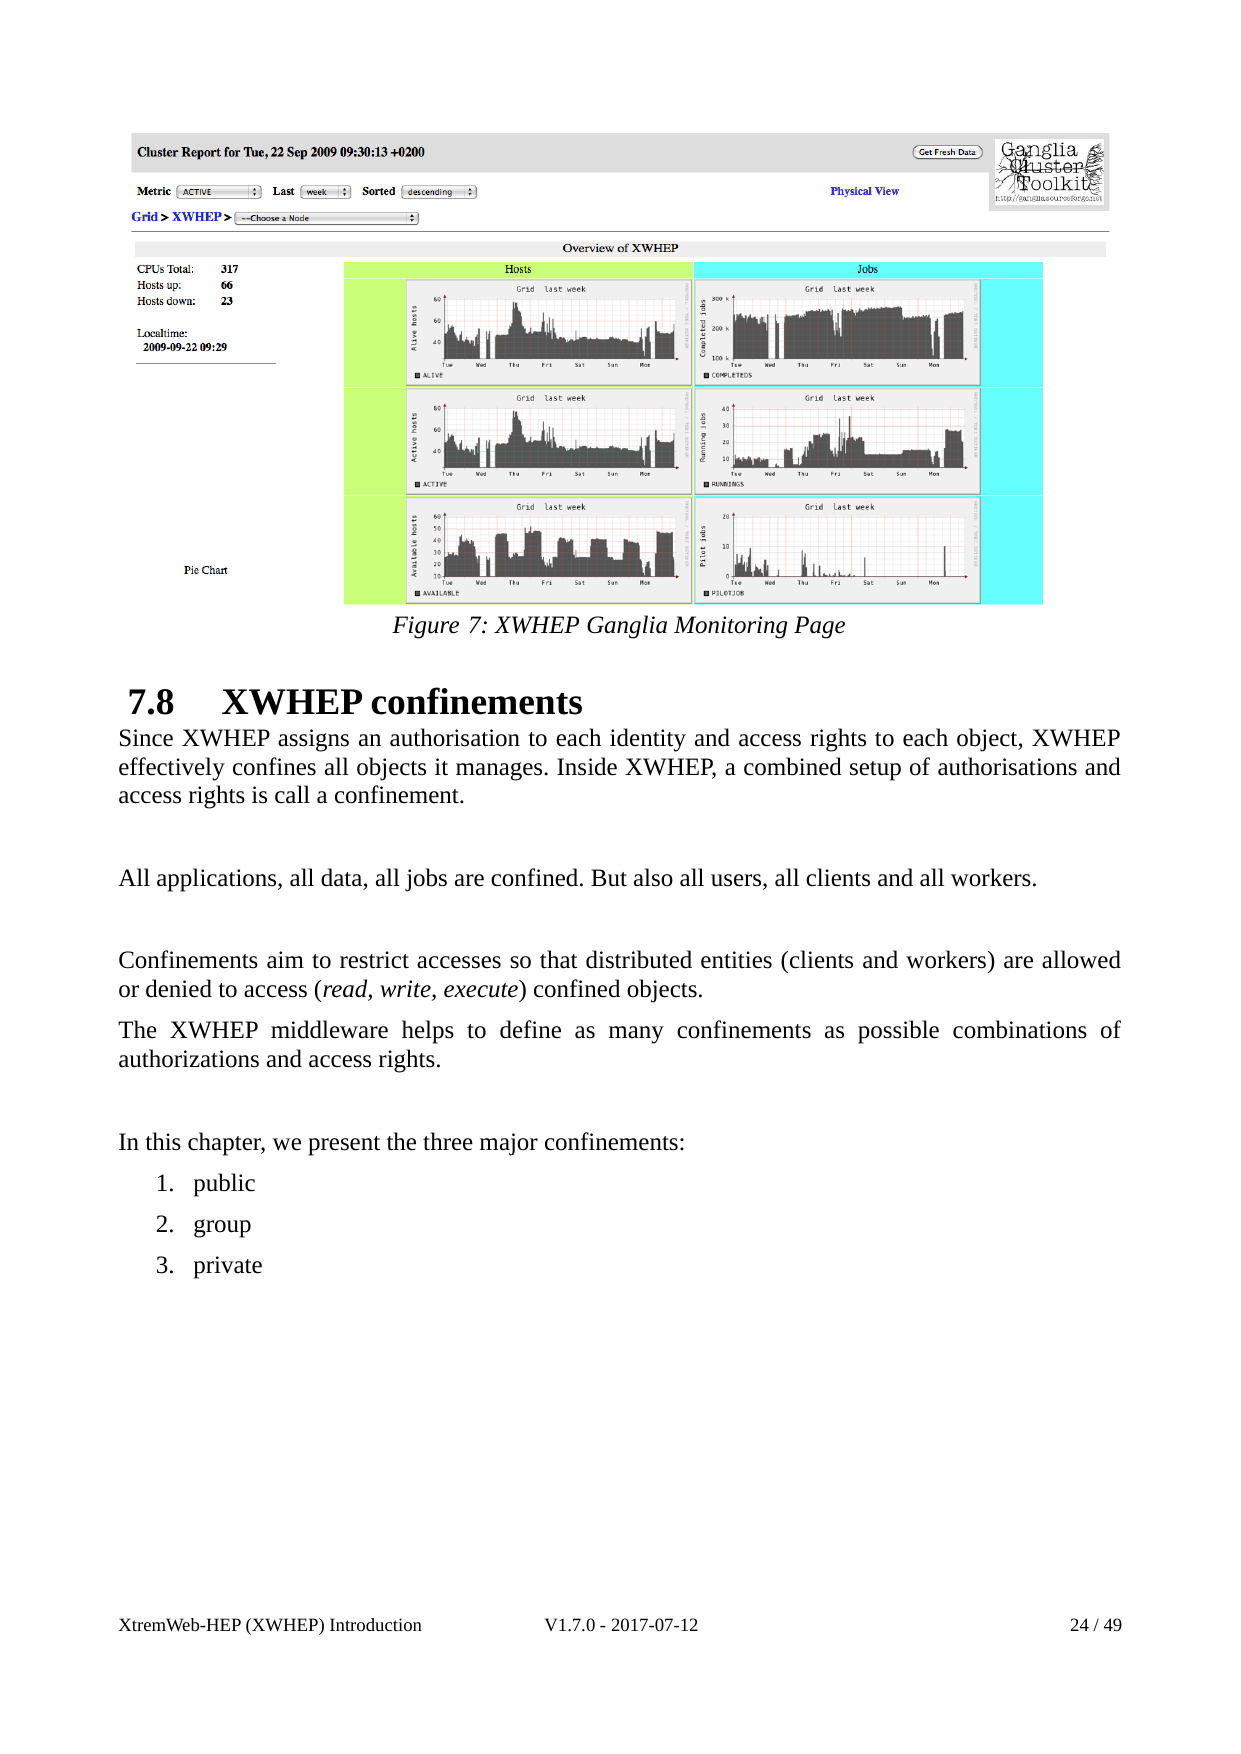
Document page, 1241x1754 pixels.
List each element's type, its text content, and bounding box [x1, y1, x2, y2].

text Figure 7: XWHEP Ganglia Monitoring Page [129, 610, 1111, 638]
list public [156, 1168, 1122, 1197]
picture [129, 130, 1112, 610]
list private [156, 1250, 1122, 1279]
list group [156, 1209, 1122, 1238]
text The XWHEP middleware helps to define as many confinements as possible combinations of authorizations and access rights. [118, 1015, 1122, 1073]
text Since XWHEP assigns an authorisation to each identity and access rights to each object, XWHEP effectively confines all objects it manages. Inside XWHEP, a combined setup of authorisations and access rights is call a confinement. [118, 723, 1122, 809]
text Confinements aim to restrict accesses so that distributed entities (clients and workers) are allowed or denied to access (read, write, execute) confined objects. [118, 945, 1122, 1003]
text All applications, all data, all jobs are confined. But also all users, all clients and all workers. [118, 863, 1122, 892]
text In this chapter, we present the three major confinements: [118, 1127, 1122, 1155]
subtitle XWHEP confinements [118, 680, 1122, 723]
